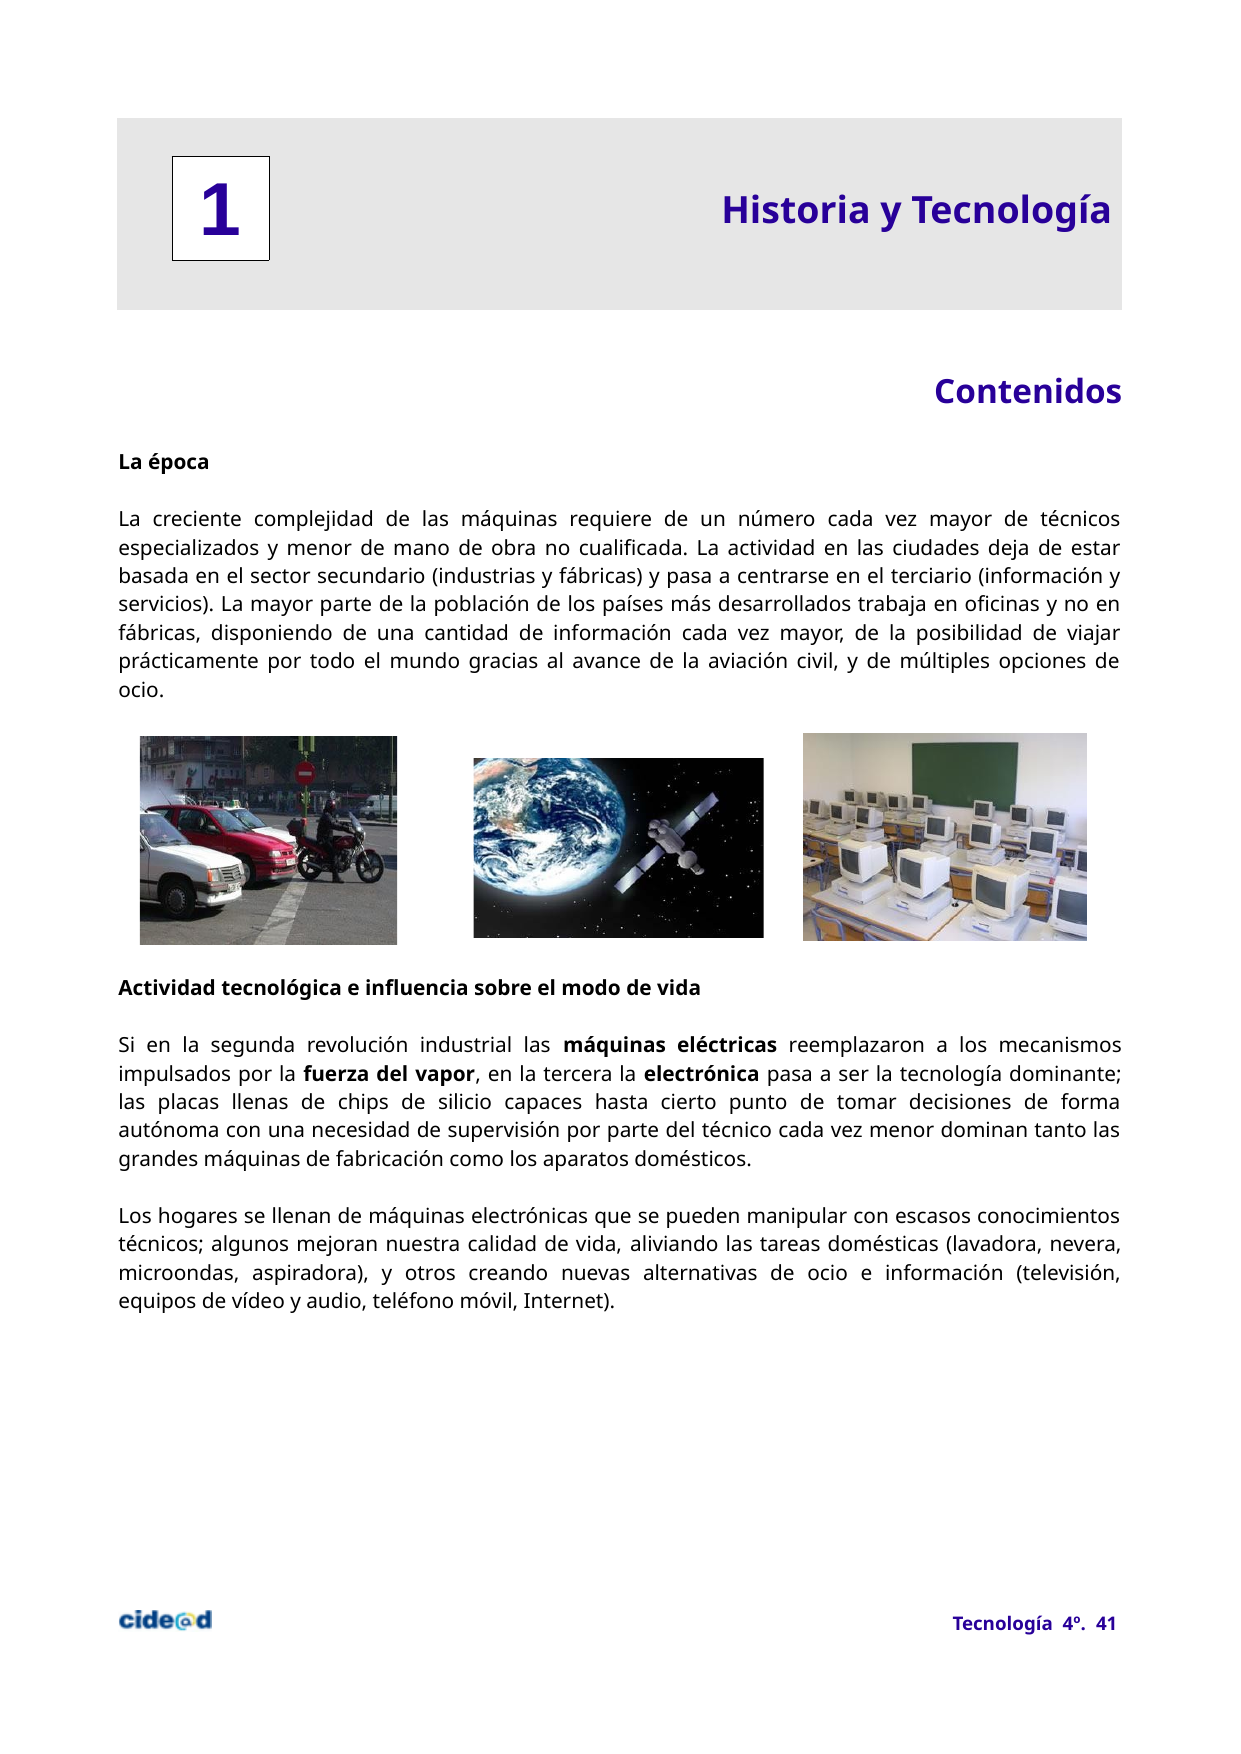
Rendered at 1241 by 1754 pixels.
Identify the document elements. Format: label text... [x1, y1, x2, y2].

picture [803, 733, 1087, 941]
table_header Historia y Tecnología [117, 118, 1122, 310]
text Contenidos [118, 368, 1122, 413]
text Si en la segunda revolución industrial las máquinas eléctricas reemplazaron a los mecanismos impulsados por la fuerza del vapor, en la tercera la electrónica pasa a ser la tecnología dominante; las placas llenas de chips de silicio capaces hasta cierto punto de tomar decisiones de forma autónoma con una necesidad de supervisión por parte del técnico cada vez menor dominan tanto las grandes máquinas de fabricación como los aparatos domésticos. [118, 1030, 1122, 1172]
text La época [118, 447, 1122, 476]
picture [139, 736, 398, 945]
picture [118, 1610, 212, 1632]
picture [473, 758, 764, 938]
text La creciente complejidad de las máquinas requiere de un número cada vez mayor de técnicos especializados y menor de mano de obra no cualificada. La actividad en las ciudades deja de estar basada en el sector secundario (industrias y fábricas) y pasa a centrarse en el terciario (información y servicios). La mayor parte de la población de los países más desarrollados trabaja en oficinas y no en fábricas, disponiendo de una cantidad de información cada vez mayor, de la posibilidad de viajar prácticamente por todo el mundo gracias al avance de la aviación civil, y de múltiples opciones de ocio. [118, 504, 1122, 703]
text Los hogares se llenan de máquinas electrónicas que se pueden manipular con escasos conocimientos técnicos; algunos mejoran nuestra calidad de vida, aliviando las tareas domésticas (lavadora, nevera, microondas, aspiradora), y otros creando nuevas alternativas de ocio e información (televisión, equipos de vídeo y audio, teléfono móvil, Internet). [118, 1201, 1122, 1314]
text Actividad tecnológica e influencia sobre el modo de vida [118, 973, 1122, 1002]
